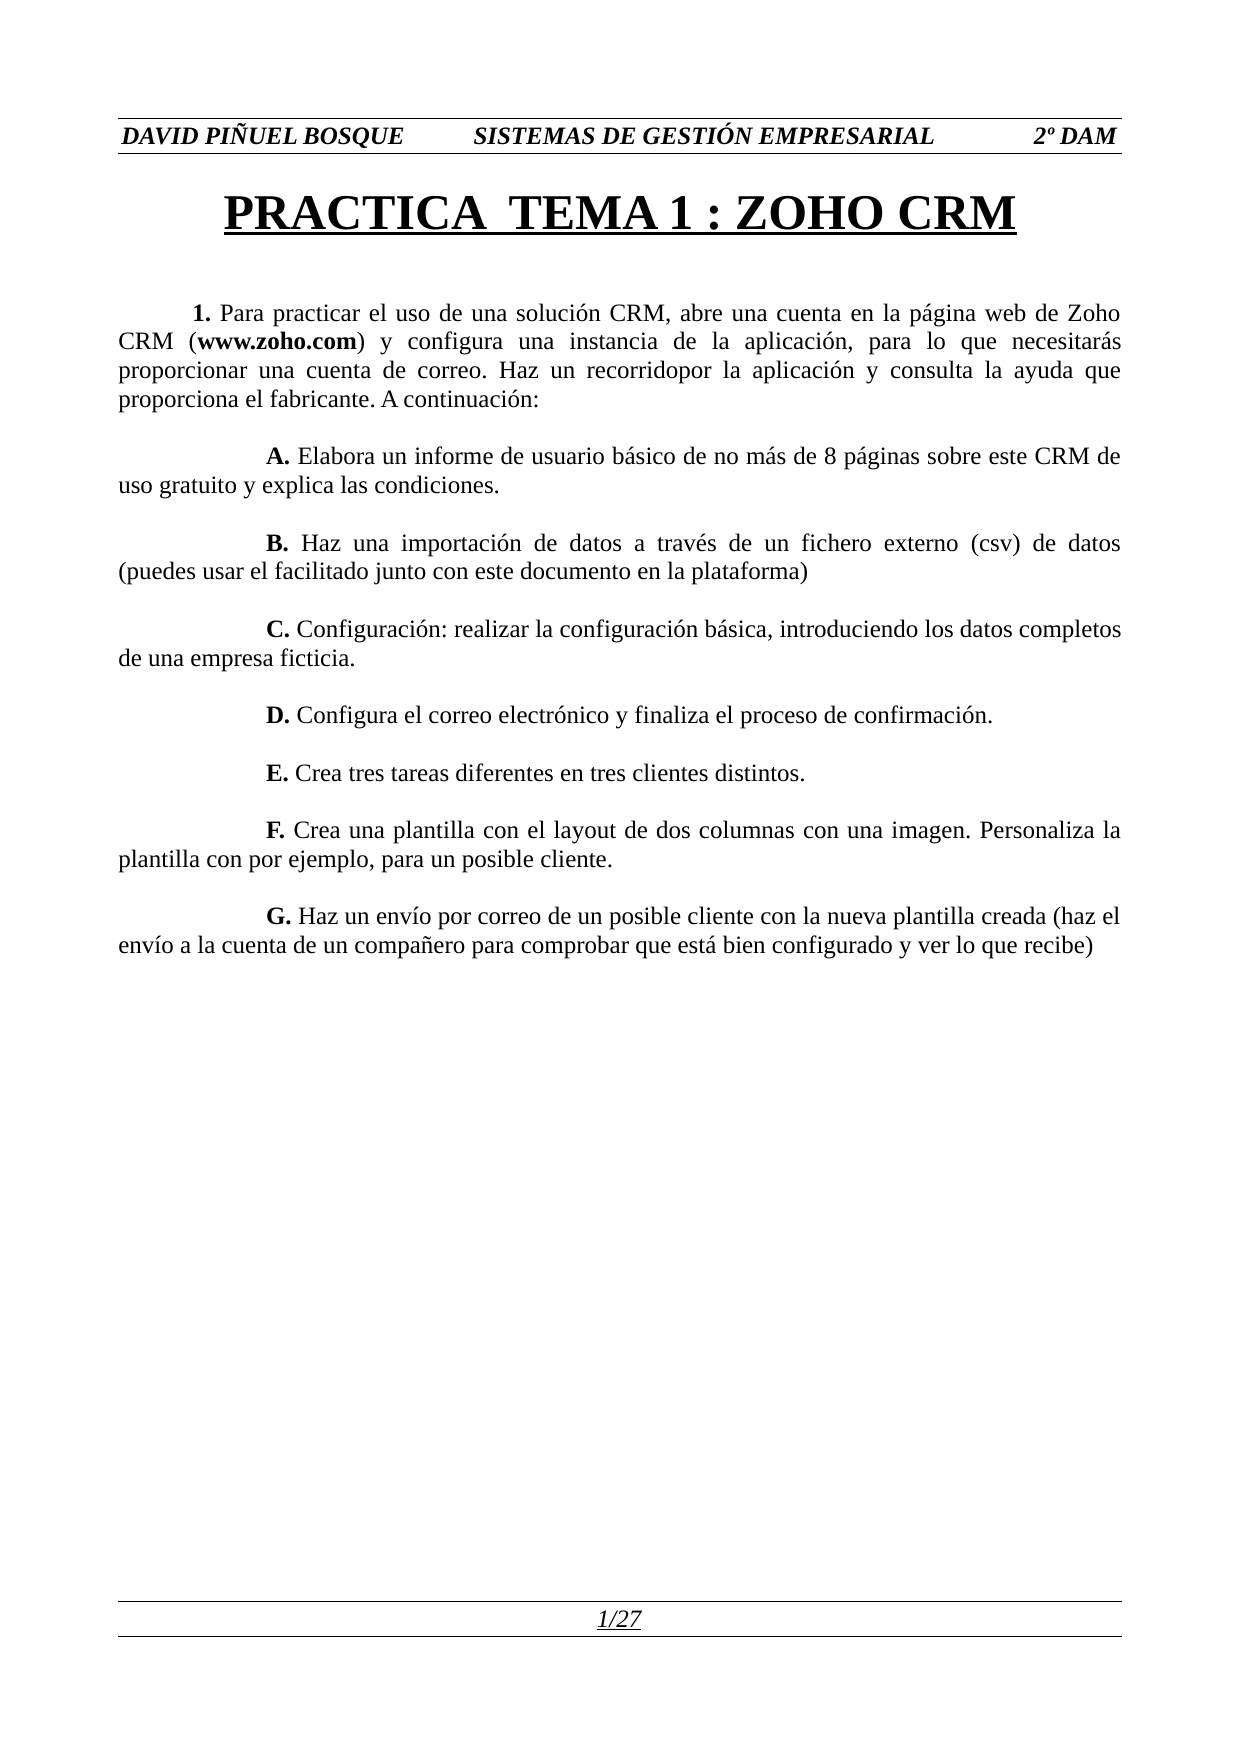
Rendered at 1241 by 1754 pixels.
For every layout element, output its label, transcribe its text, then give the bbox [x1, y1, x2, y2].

text F. Crea una plantilla con el layout de dos columnas con una imagen. Personaliza la plantilla con por ejemplo, para un posible cliente. [118, 815, 1122, 873]
text 1. Para practicar el uso de una solución CRM, abre una cuenta en la página web de Zoho CRM (www.zoho.com) y configura una instancia de la aplicación, para lo que necesitarás proporcionar una cuenta de correo. Haz un recorridopor la aplicación y consulta la ayuda que proporciona el fabricante. A continuación: [118, 298, 1122, 413]
text A. Elabora un informe de usuario básico de no más de 8 páginas sobre este CRM de uso gratuito y explica las condiciones. [118, 441, 1122, 499]
text B. Haz una importación de datos a través de un fichero externo (csv) de datos (puedes usar el facilitado junto con este documento en la plataforma) [118, 528, 1122, 585]
text C. Configuración: realizar la configuración básica, introduciendo los datos completos de una empresa ficticia. [118, 614, 1122, 671]
text D. Configura el correo electrónico y finaliza el proceso de confirmación. [118, 700, 1122, 729]
text G. Haz un envío por correo de un posible cliente con la nueva plantilla creada (haz el envío a la cuenta de un compañero para comprobar que está bien configurado y ver lo que recibe) [118, 901, 1122, 959]
text PRACTICA TEMA 1 : ZOHO CRM [118, 183, 1122, 240]
text E. Crea tres tareas diferentes en tres clientes distintos. [118, 758, 1122, 786]
